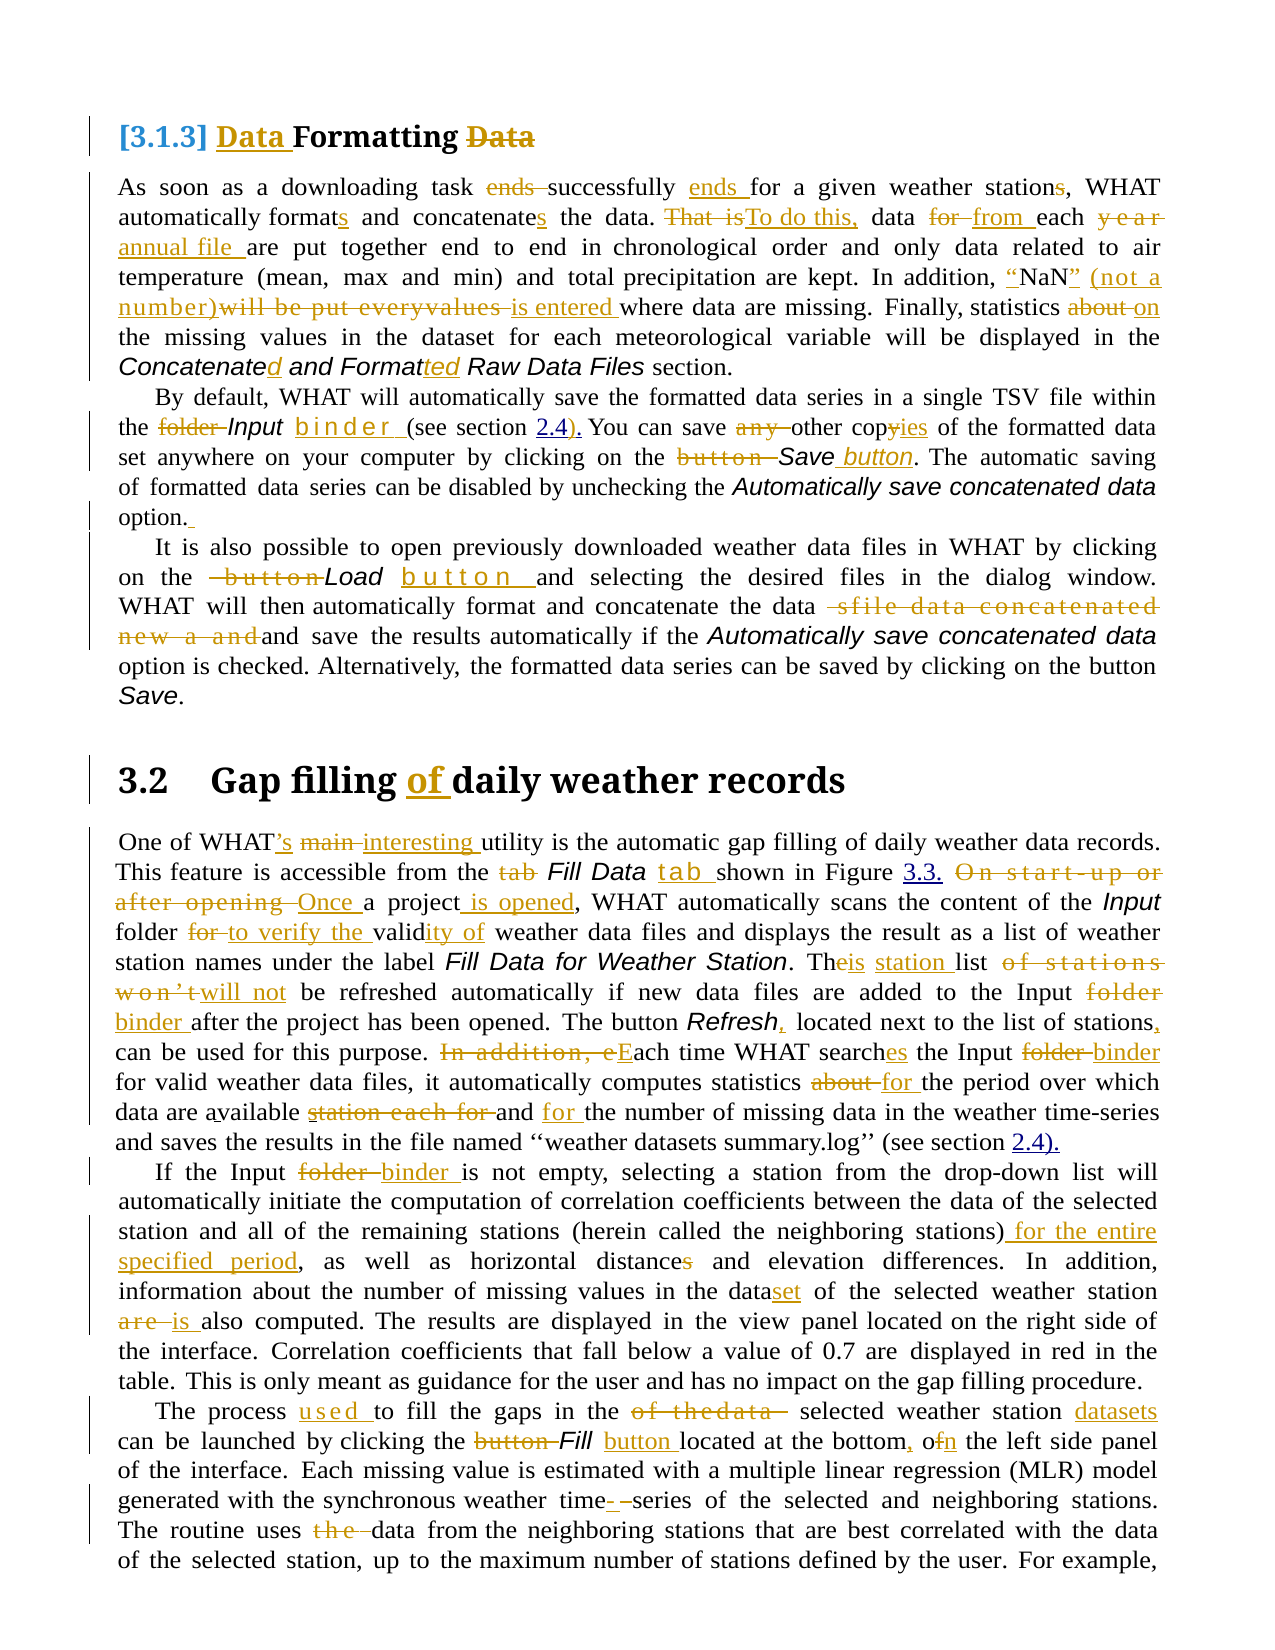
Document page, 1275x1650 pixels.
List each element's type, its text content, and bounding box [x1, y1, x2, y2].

text The process used to fill the gaps in the selected weather station datasets can be launched by clicking the Fill button located at the bottom, on the left side panel of the interface. Each missing value is estimated with a multiple linear regression (MLR) model generated with the synchronous weather time-series of the selected and neighboring stations. The routine uses data from the neighboring stations that are best correlated with the data of the selected station, up to the maximum number of stations defined by the user. For example, in Figure 3.3, the program would use neighboring stations with the best correlation coefficient values up to a maximum of 4 stations. If for a given date, all the neighboring stations have missing data synchronously with the selected station, a “NaN” value is kept in the dataset at this particular date. [117, 1396, 1158, 1574]
text One of WHAT’s interesting utility is the automatic gap filling of daily weather data records. This feature is accessible from the Fill Data tab shown in Figure 3.3. Once a project is opened, WHAT automatically scans the content of the Input folder to verify the validity of weather data files and displays the result as a list of weather station names under the label Fill Data for Weather Station. This station list will not be refreshed automatically if new data files are added to the Input binder after the project has been opened. The button Refresh, located next to the list of stations, can be used for this purpose. Each time WHAT searches the Input binder for valid weather data files, it automatically computes statistics for the period over which data are available and for the number of missing data in the weather time-series and saves the results in the file named ‘‘weather datasets summary.log’’ (see section 2.4). [115, 827, 1161, 1155]
list Gap filling of daily weather records [118, 755, 1171, 803]
text As soon as a downloading task successfully ends for a given weather station, WHAT automatically formats and concatenates the data. To do this, data from each annual file are put together end to end in chronological order and only data related to air temperature (mean, max and min) and total precipitation are kept. In addition, “NaN” (not a number)is entered where data are missing. Finally, statistics on the missing values in the dataset for each meteorological variable will be displayed in the Concatenated and Formatted Raw Data Files section. [117, 172, 1161, 381]
text If the Input binder is not empty, selecting a station from the drop-down list will automatically initiate the computation of correlation coefficients between the data of the selected station and all of the remaining stations (herein called the neighboring stations) for the entire specified period, as well as horizontal distance and elevation differences. In addition, information about the number of missing values in the dataset of the selected weather station is also computed. The results are displayed in the view panel located on the right side of the interface. Correlation coefficients that fall below a value of 0.7 are displayed in red in the table. This is only meant as guidance for the user and has no impact on the gap filling procedure. [118, 1157, 1158, 1394]
text By default, WHAT will automatically save the formatted data series in a single TSV file within the Input binder (see section 2.4). You can save other copies of the formatted data set anywhere on your computer by clicking on the Save button. The automatic saving of formatted data series can be disabled by unchecking the Automatically save concatenated data option. It is also possible to open previously downloaded weather data files in WHAT by clicking on the Load button and selecting the desired files in the dialog window. WHAT will then automatically format and concatenate the data and save the results automatically if the Automatically save concatenated data option is checked. Alternatively, the formatted data series can be saved by clicking on the button Save. [118, 382, 1157, 530]
list Data Formatting [118, 116, 1171, 156]
